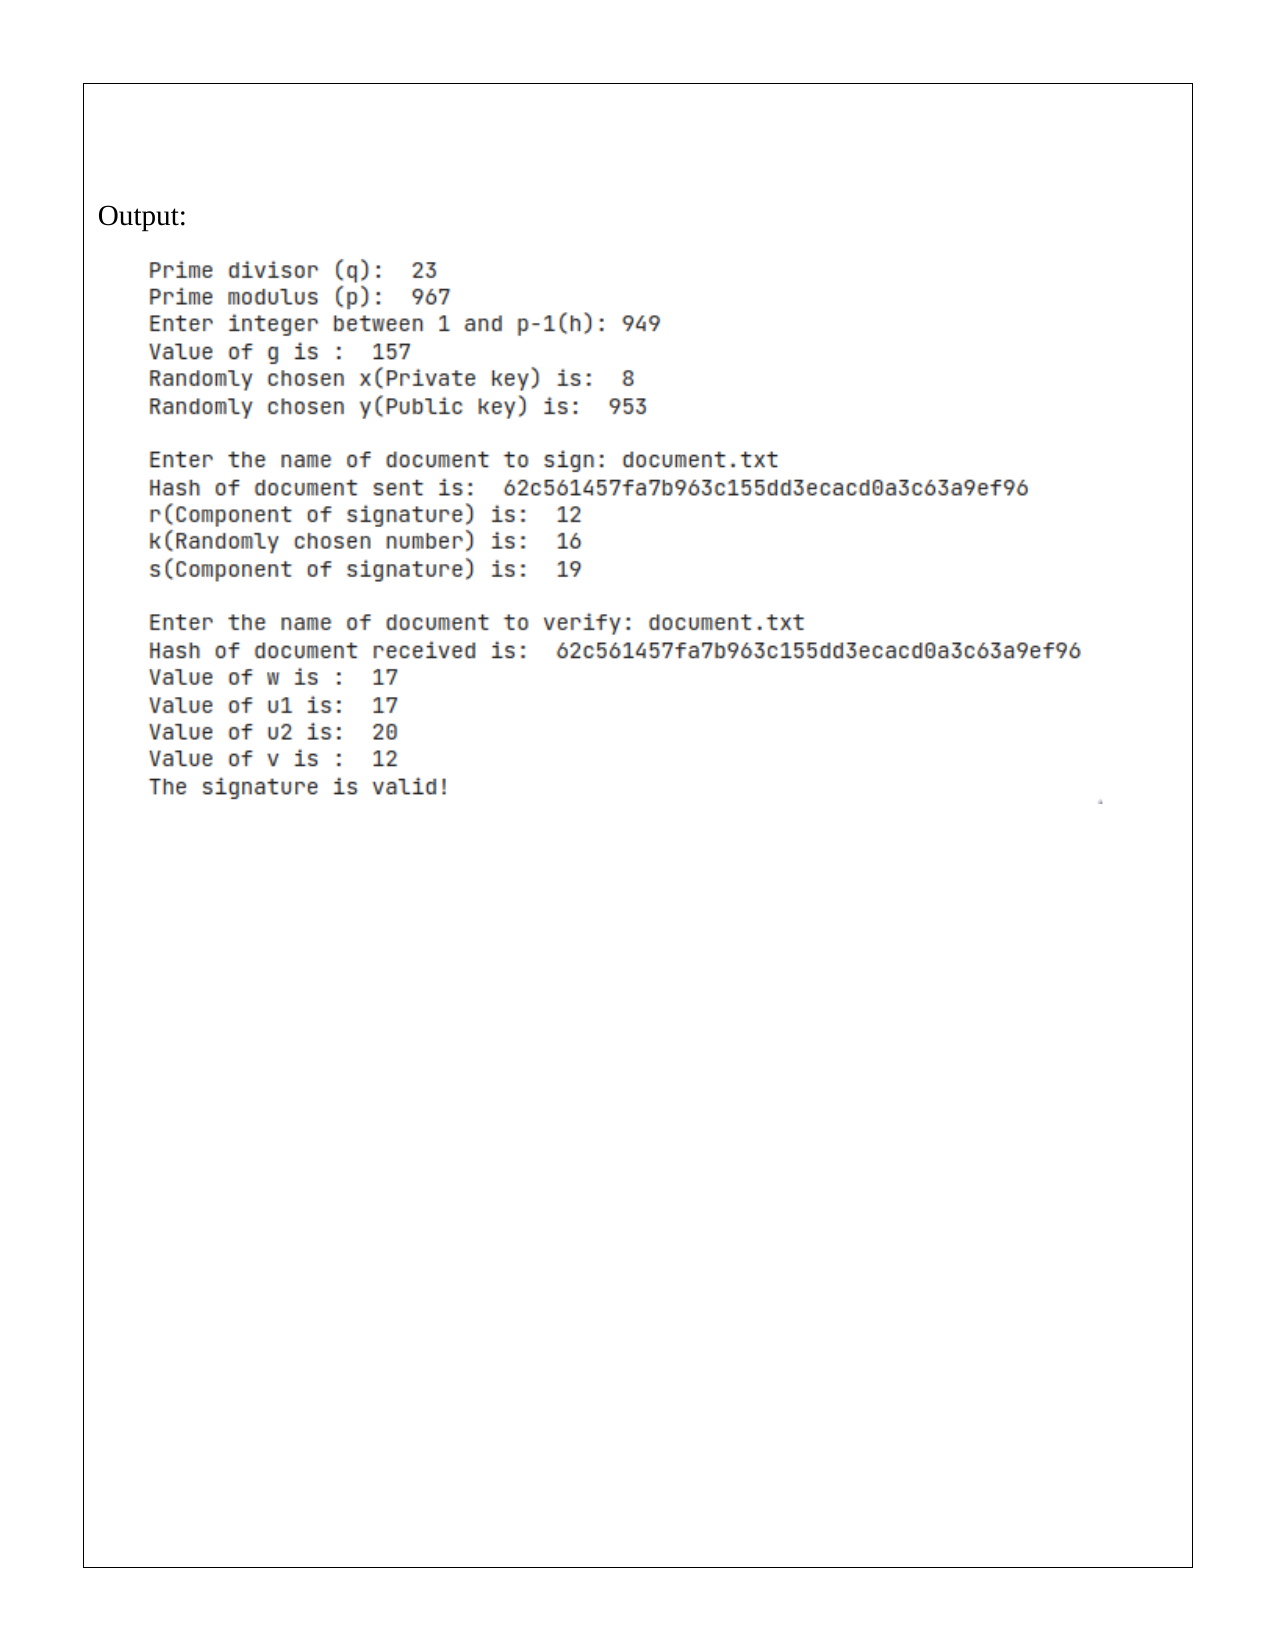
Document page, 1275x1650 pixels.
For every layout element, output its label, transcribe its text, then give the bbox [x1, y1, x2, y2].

picture [144, 250, 1103, 804]
text Output: [98, 198, 1177, 232]
